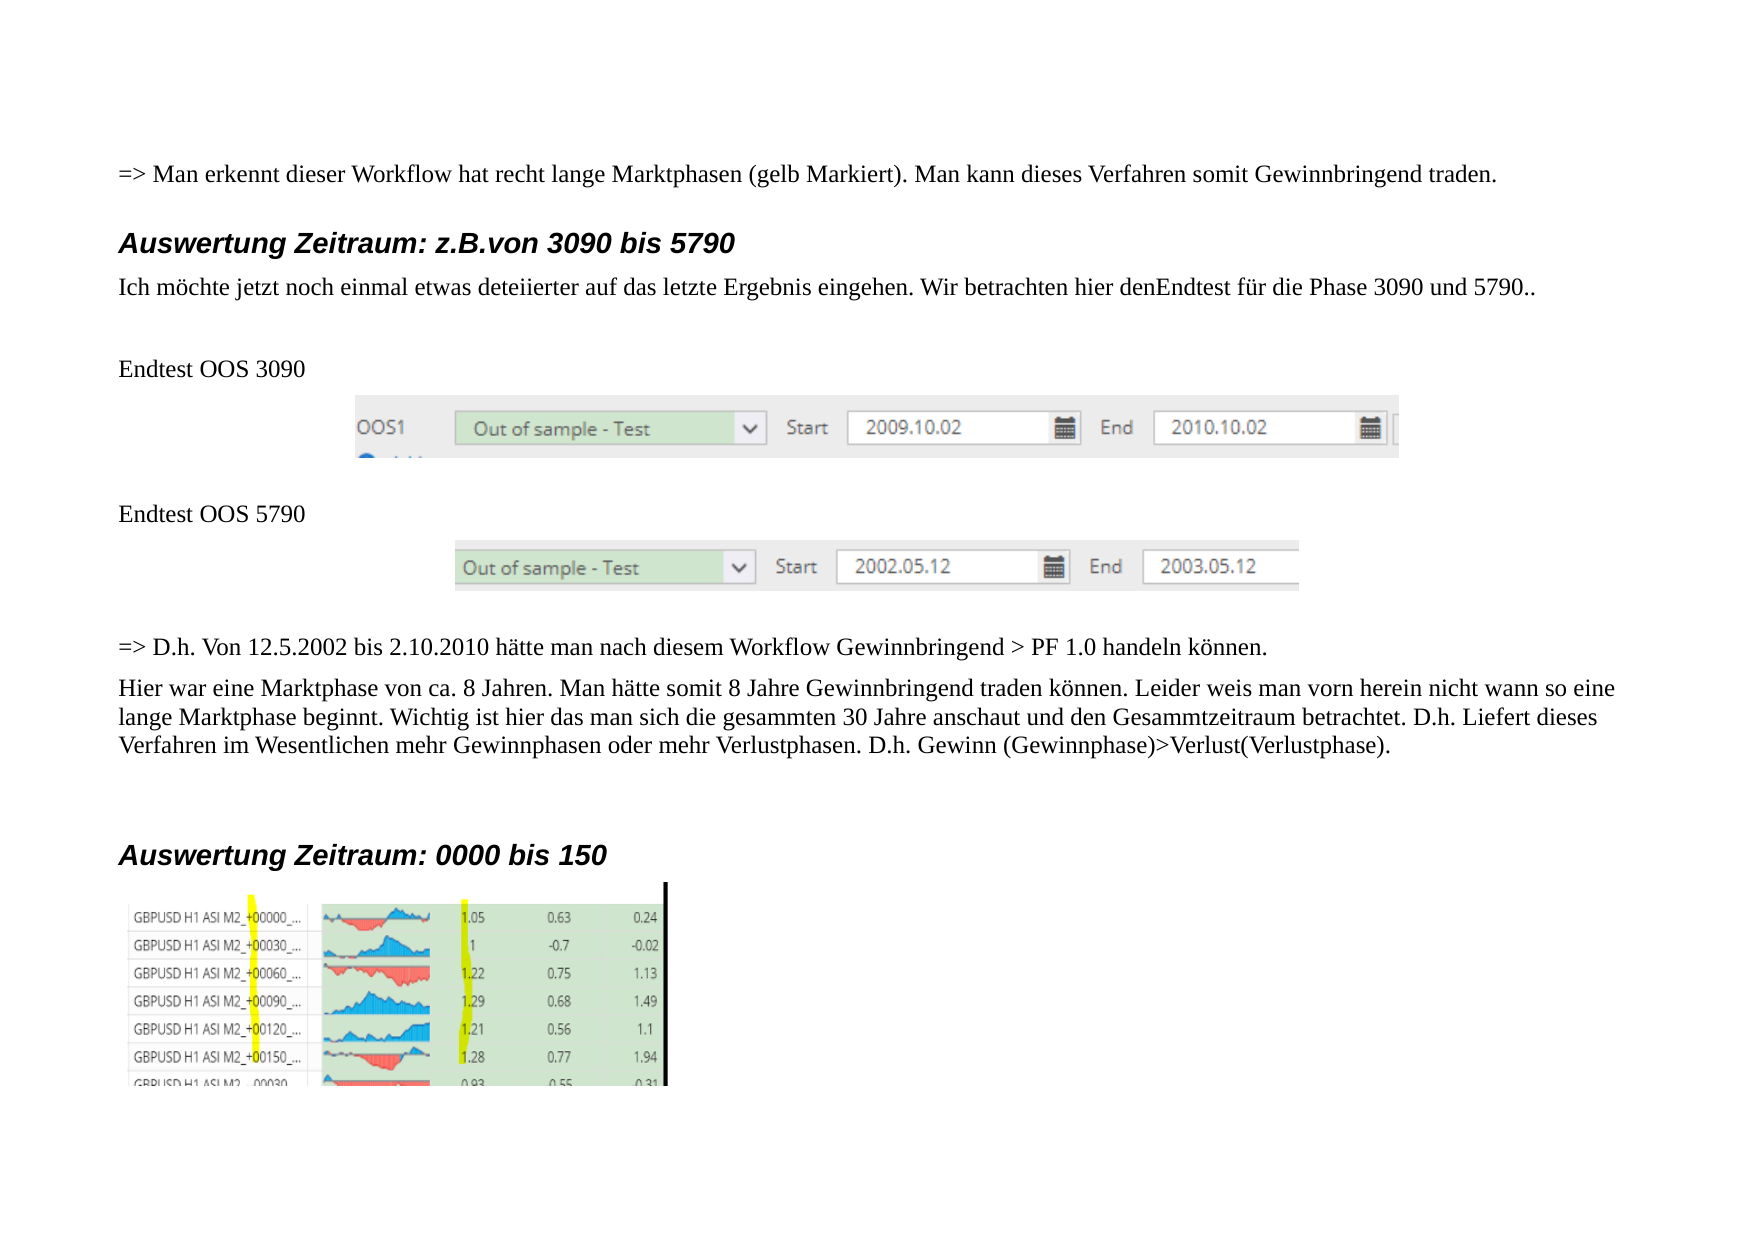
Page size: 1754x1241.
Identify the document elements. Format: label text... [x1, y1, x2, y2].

text Endtest OOS 5790 [118, 499, 1636, 528]
text Endtest OOS 3090 [118, 354, 1636, 383]
subtitle Auswertung Zeitraum: 0000 bis 150 [118, 838, 1636, 871]
picture [455, 540, 1299, 591]
subtitle Auswertung Zeitraum: z.B.von 3090 bis 5790 [118, 226, 1636, 259]
text => Man erkennt dieser Workflow hat recht lange Marktphasen (gelb Markiert). Man kann dieses Verfahren somit Gewinnbringend traden. [118, 159, 1636, 188]
picture [126, 882, 668, 1086]
text => D.h. Von 12.5.2002 bis 2.10.2010 hätte man nach diesem Workflow Gewinnbringend > PF 1.0 handeln können. [118, 632, 1636, 660]
text Hier war eine Marktphase von ca. 8 Jahren. Man hätte somit 8 Jahre Gewinnbringend traden können. Leider weis man vorn herein nicht wann so eine lange Marktphase beginnt. Wichtig ist hier das man sich die gesammten 30 Jahre anschaut und den Gesammtzeitraum betrachtet. D.h. Liefert dieses Verfahren im Wesentlichen mehr Gewinnphasen oder mehr Verlustphasen. D.h. Gewinn (Gewinnphase)>Verlust(Verlustphase). [118, 673, 1636, 759]
text Ich möchte jetzt noch einmal etwas deteiierter auf das letzte Ergebnis eingehen. Wir betrachten hier denEndtest für die Phase 3090 und 5790.. [118, 272, 1636, 300]
picture [355, 395, 1399, 458]
